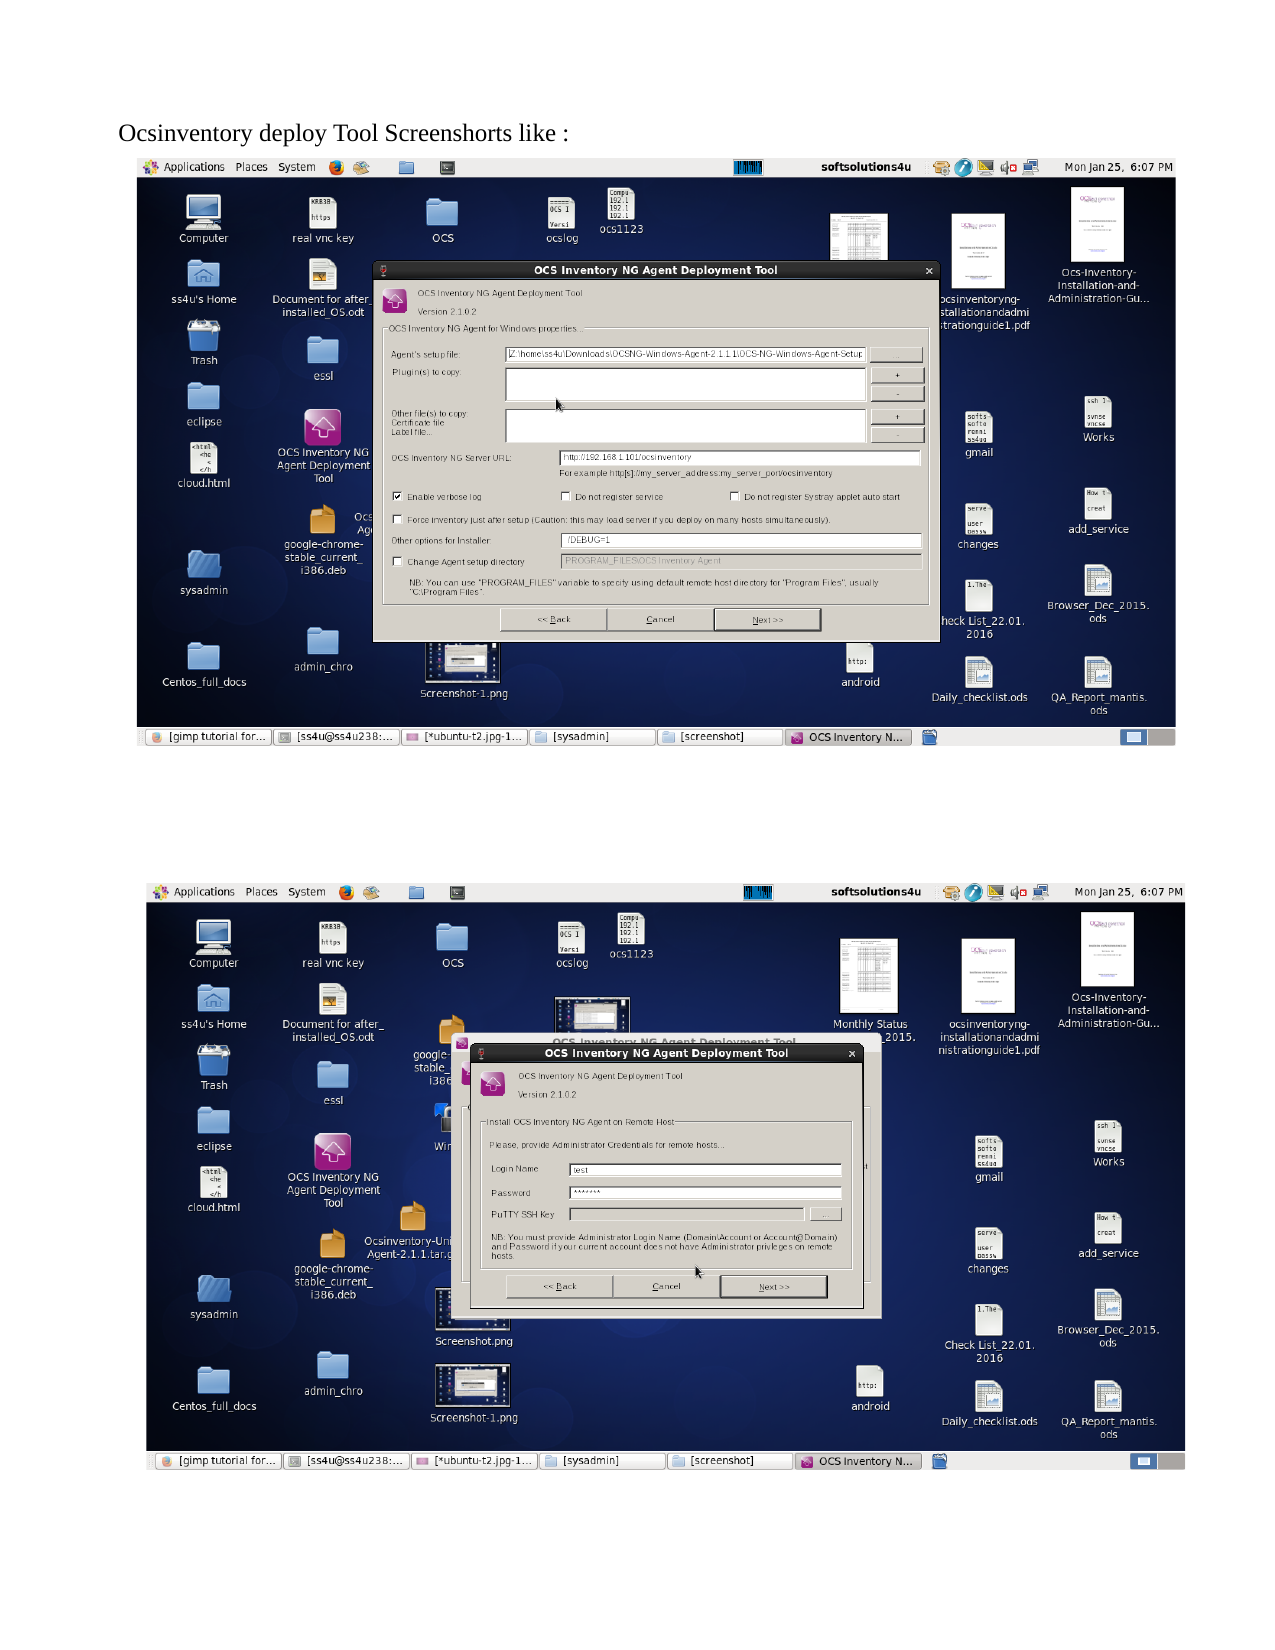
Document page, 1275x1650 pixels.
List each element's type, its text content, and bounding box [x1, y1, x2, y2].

text Ocsinventory deploy Tool Screenshorts like : [118, 118, 1157, 147]
picture [136, 158, 1176, 746]
picture [146, 883, 1186, 1470]
